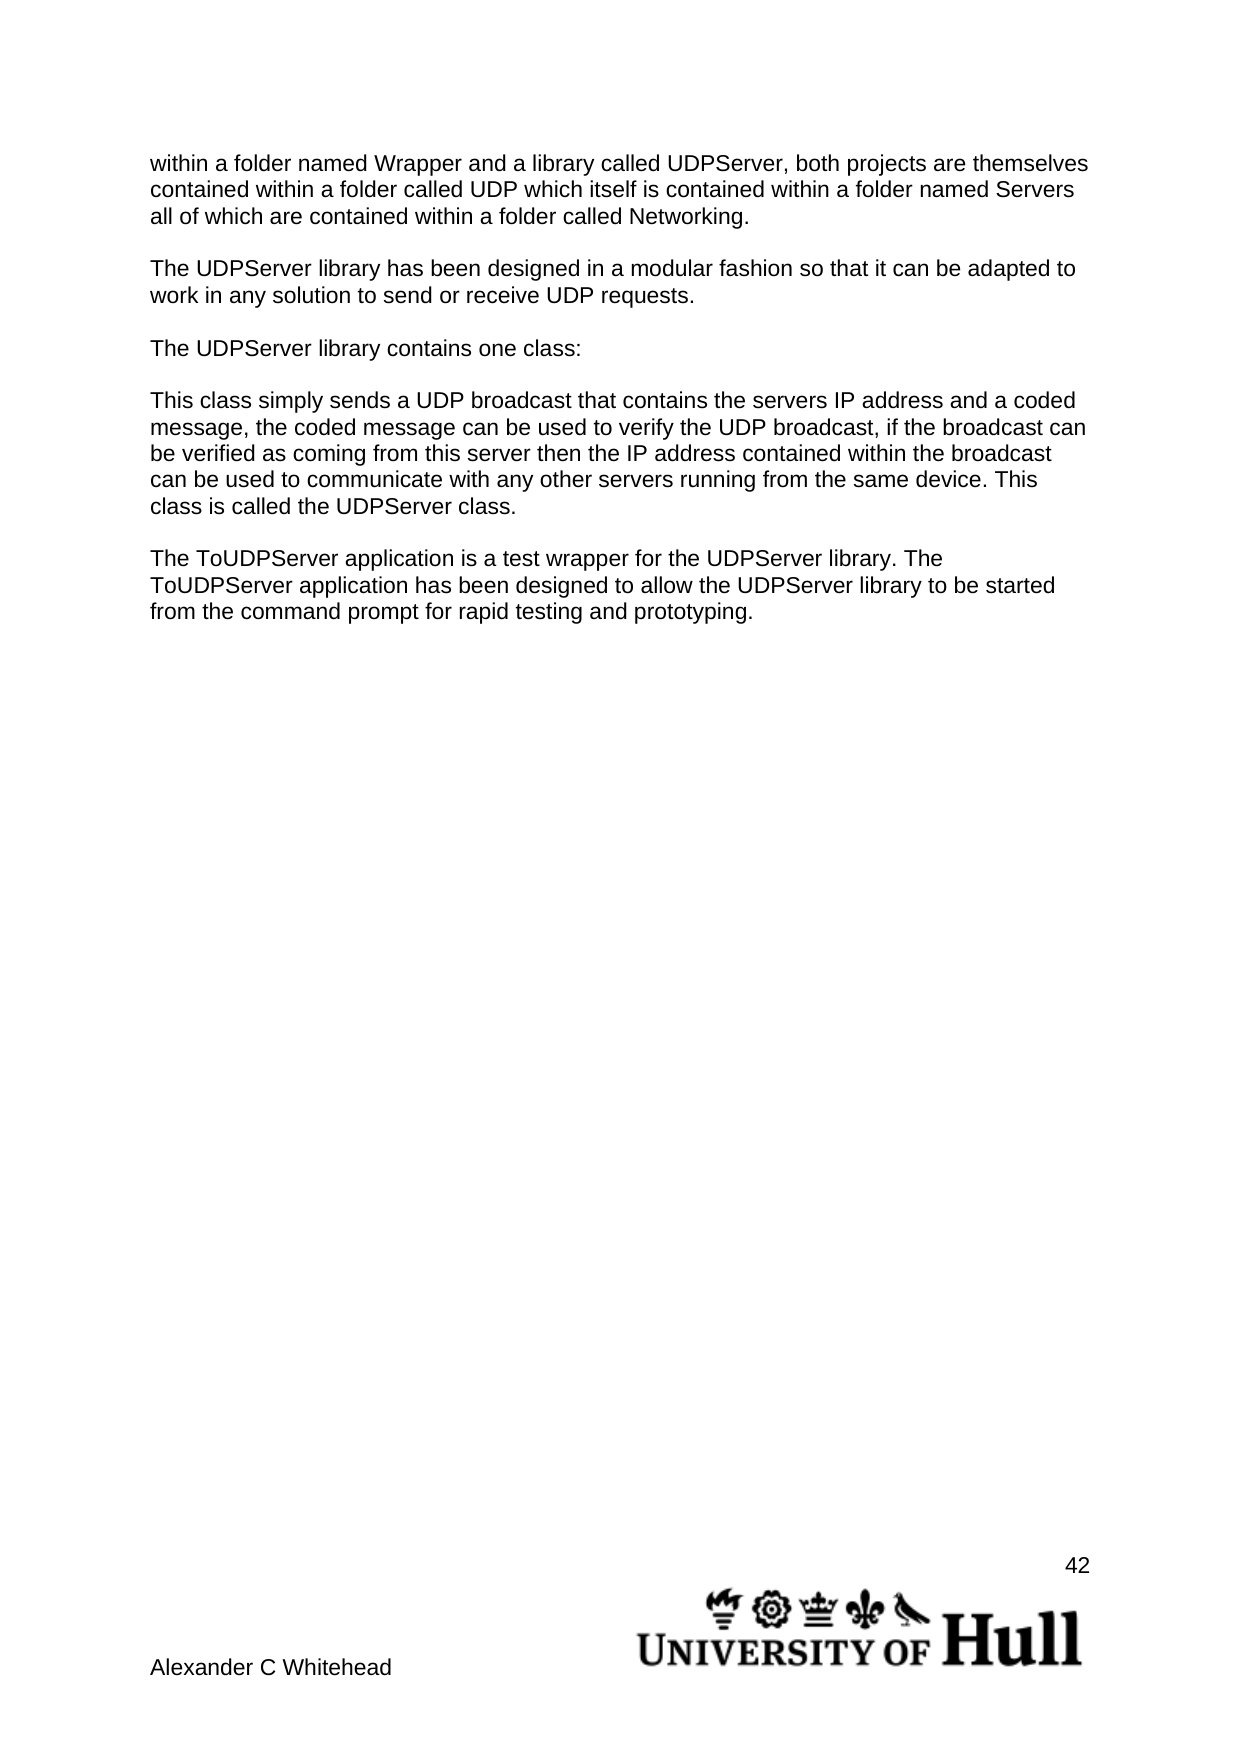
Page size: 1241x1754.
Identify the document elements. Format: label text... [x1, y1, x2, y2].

text The UDPServer library has been designed in a modular fashion so that it can be adapted to work in any solution to send or receive UDP requests. [150, 255, 1090, 308]
text The UDPServer library contains one class: [150, 334, 1090, 361]
text The ToUDPServer application is a test wrapper for the UDPServer library. The ToUDPServer application has been designed to allow the UDPServer library to be started from the command prompt for rapid testing and prototyping. [150, 545, 1090, 624]
text This class simply sends a UDP broadcast that contains the servers IP address and a coded message, the coded message can be used to verify the UDP broadcast, if the broadcast can be verified as coming from this server then the IP address contained within the broadcast can be used to communicate with any other servers running from the same device. This class is called the UDPServer class. [150, 387, 1090, 519]
picture [630, 1578, 1091, 1676]
text As can be seen in the code map above (Figure 18) in the solution for the UDP server there are two projects; an application called ToUDPServer contained within a folder named Wrapper and a library called UDPServer, both projects are themselves contained within a folder called UDP which itself is contained within a folder named Servers all of which are contained within a folder called Networking. [150, 150, 1090, 229]
